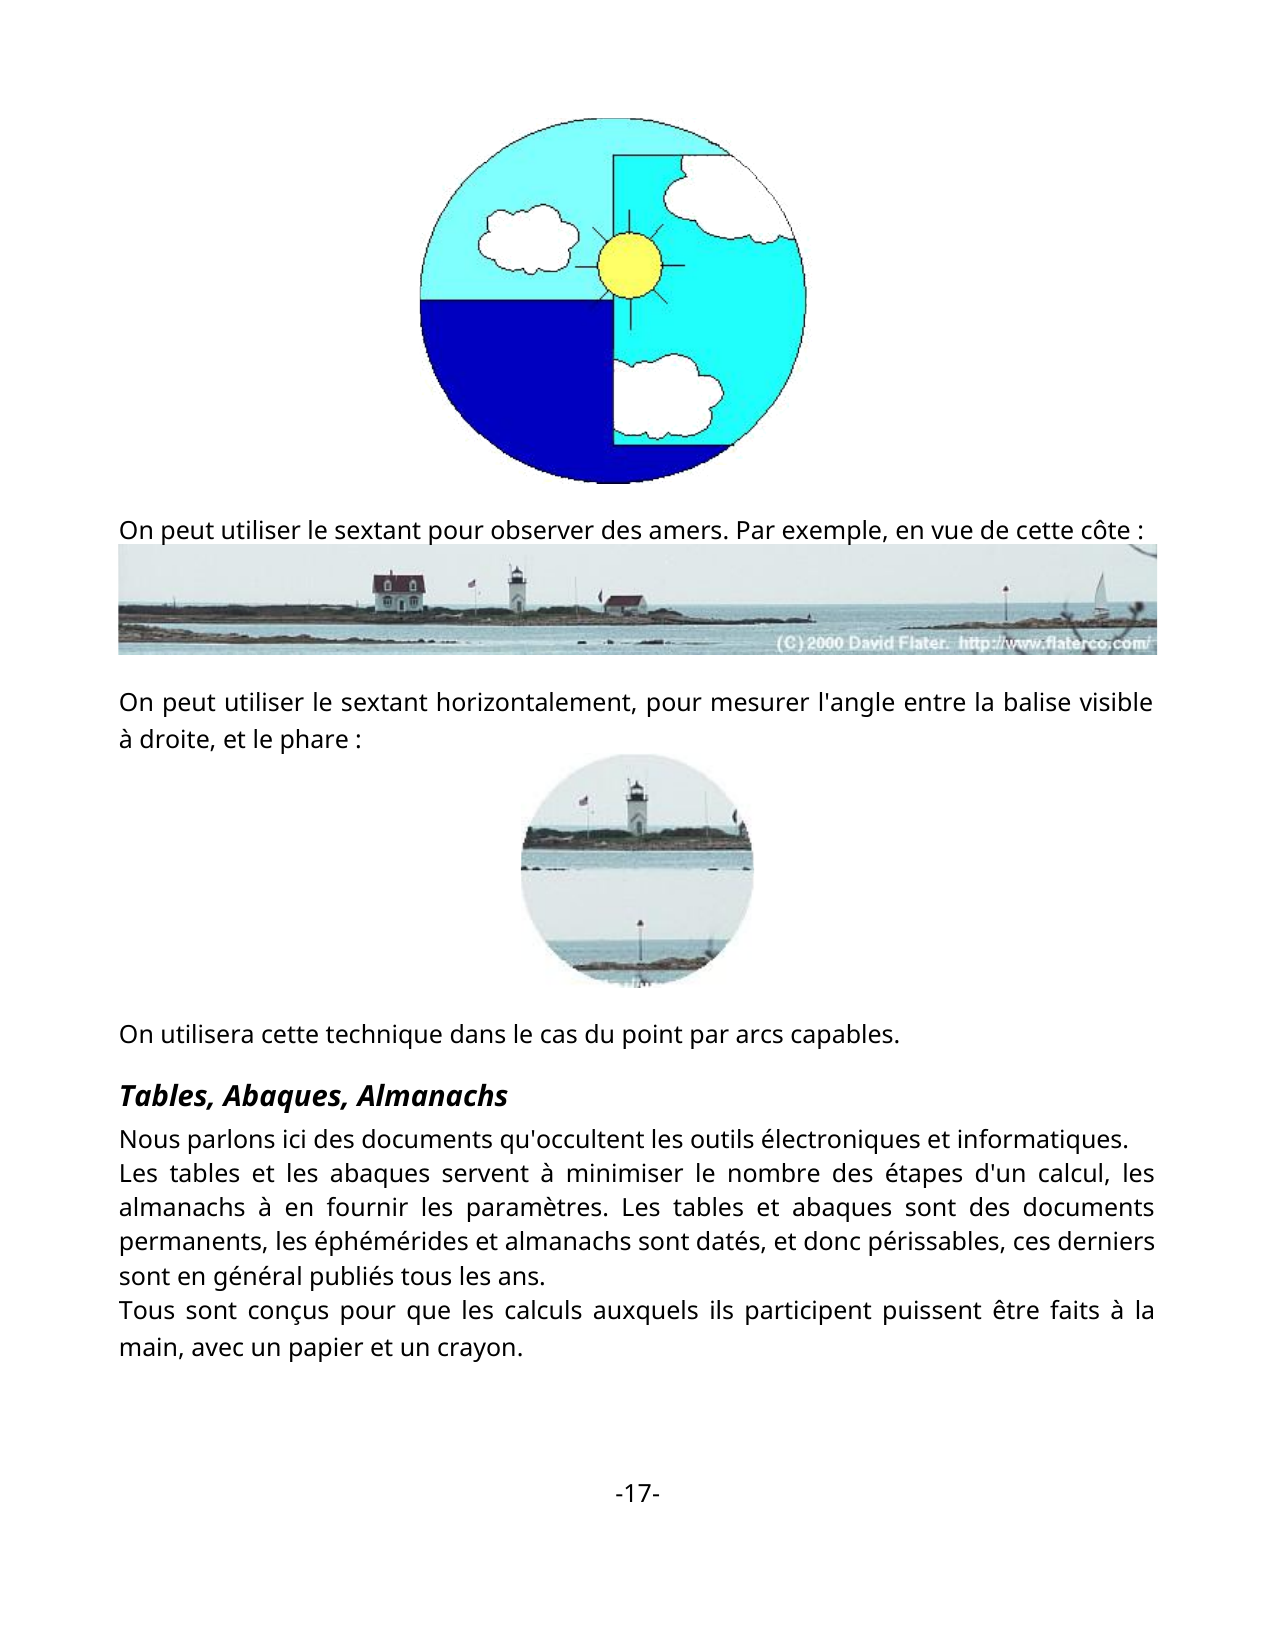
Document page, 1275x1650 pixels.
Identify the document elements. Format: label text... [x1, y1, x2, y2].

text On utilisera cette technique dans le cas du point par arcs capables. [119, 1017, 1156, 1051]
picture [419, 118, 855, 484]
text On peut utiliser le sextant pour observer des amers. Par exemple, en vue de cette côte : [119, 512, 1154, 544]
picture [118, 544, 1158, 655]
picture [520, 753, 755, 988]
text Tous sont conçus pour que les calculs auxquels ils participent puissent être faits à la main, avec un papier et un crayon. [119, 1292, 1156, 1364]
text Tables, Abaques, Almanachs [119, 1075, 1156, 1115]
text Nous parlons ici des documents qu'occultent les outils électroniques et informatiques. [119, 1122, 1156, 1156]
text -17- [119, 1475, 1156, 1509]
text Les tables et les abaques servent à minimiser le nombre des étapes d'un calcul, les almanachs à en fournir les paramètres. Les tables et abaques sont des documents permanents, les éphémérides et almanachs sont datés, et donc périssables, ces derniers sont en général publiés tous les ans. [119, 1156, 1156, 1292]
text On peut utiliser le sextant horizontalement, pour mesurer l'angle entre la balise visible à droite, et le phare : [119, 684, 1154, 756]
